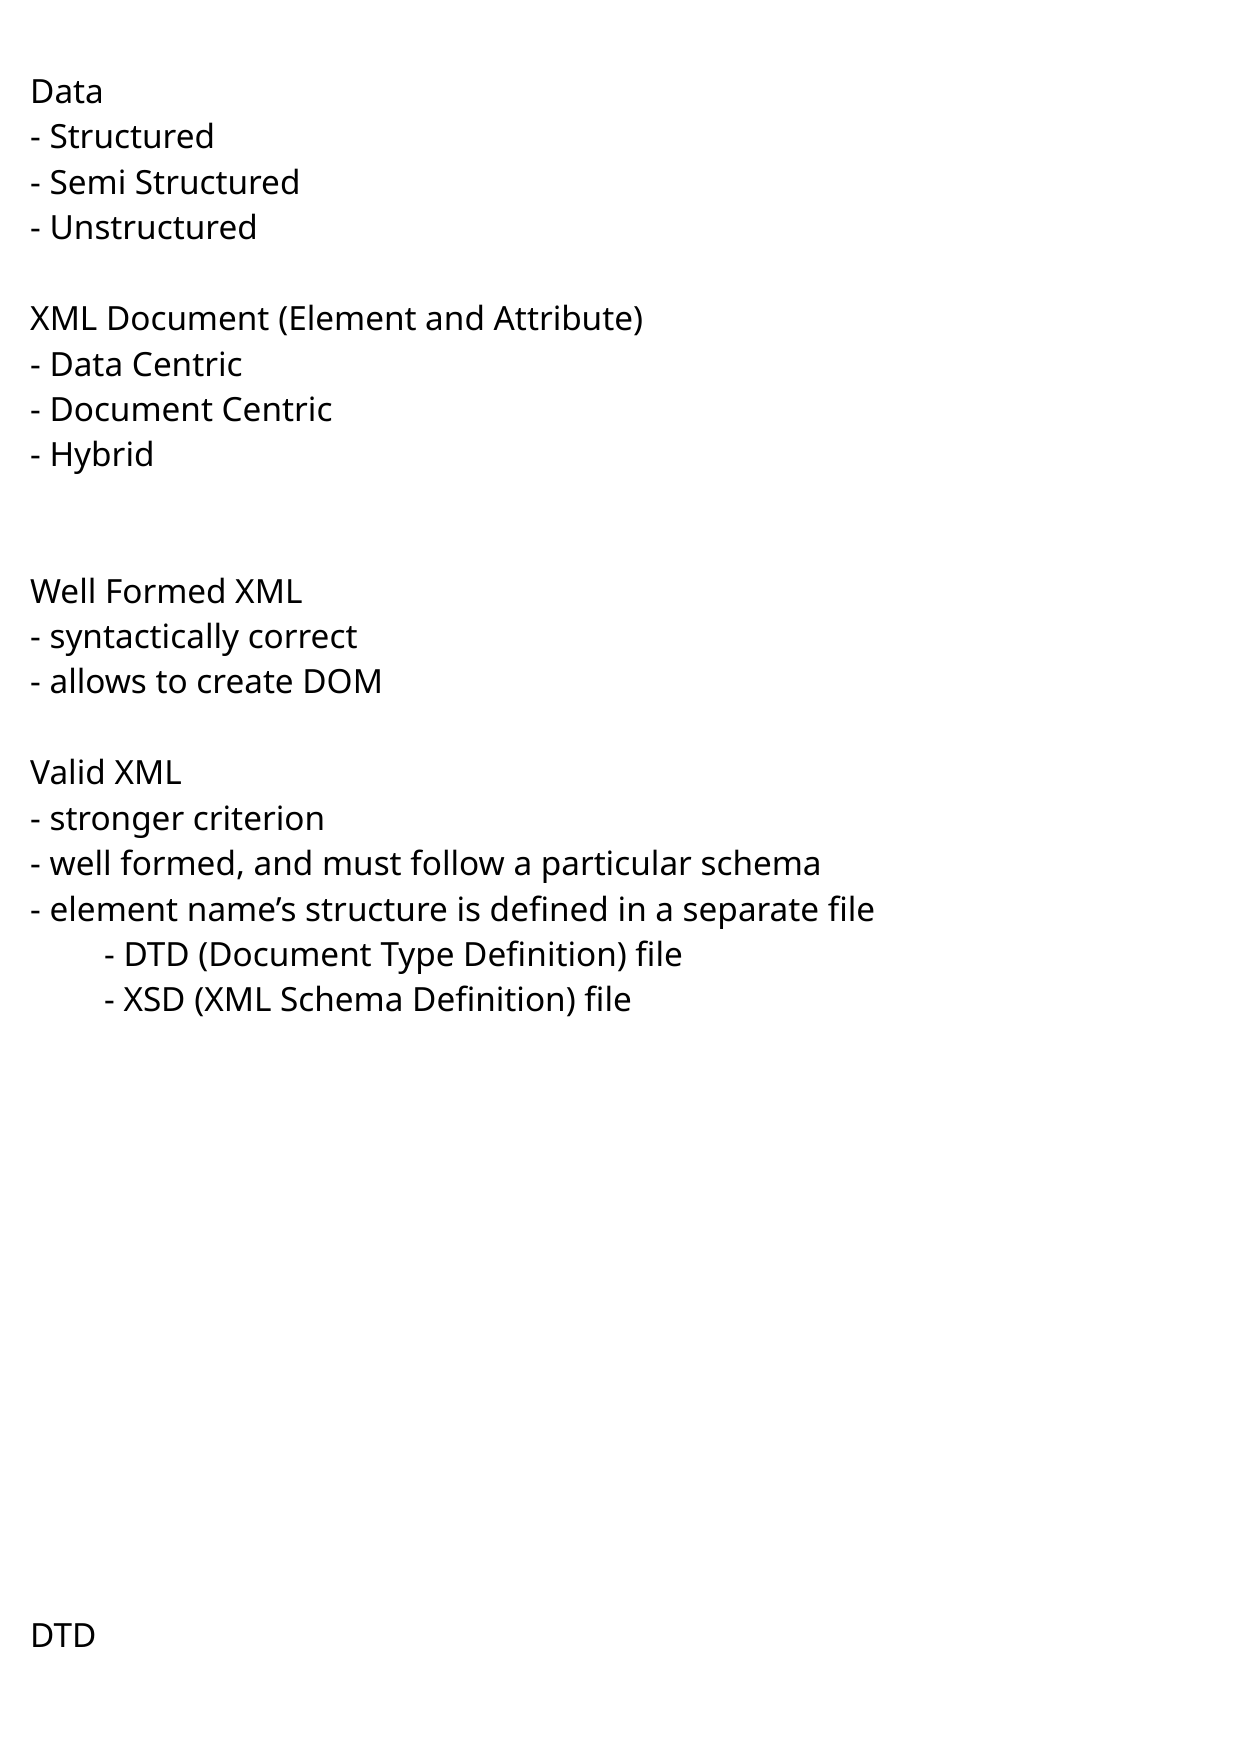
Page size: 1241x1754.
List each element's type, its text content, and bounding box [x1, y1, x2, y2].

subtitle - syntactically correct [30, 613, 1211, 658]
subtitle - well formed, and must follow a particular schema [30, 840, 1211, 885]
subtitle DTD [30, 1612, 1211, 1657]
subtitle - Semi Structured [30, 159, 1211, 204]
subtitle Data [30, 68, 1211, 113]
subtitle - allows to create DOM [30, 658, 1211, 704]
subtitle - Data Centric [30, 340, 1211, 386]
subtitle - Structured [30, 113, 1211, 159]
subtitle Valid XML [30, 749, 1211, 794]
subtitle - XSD (XML Schema Definition) file [30, 976, 1211, 1022]
subtitle - stronger criterion [30, 794, 1211, 840]
subtitle - element name’s structure is defined in a separate file [30, 885, 1211, 931]
subtitle Well Formed XML [30, 567, 1211, 613]
subtitle XML Document (Element and Attribute) [30, 295, 1211, 340]
subtitle - Document Centric [30, 386, 1211, 431]
subtitle - DTD (Document Type Definition) file [30, 931, 1211, 976]
subtitle - Hybrid [30, 431, 1211, 477]
subtitle - Unstructured [30, 204, 1211, 249]
